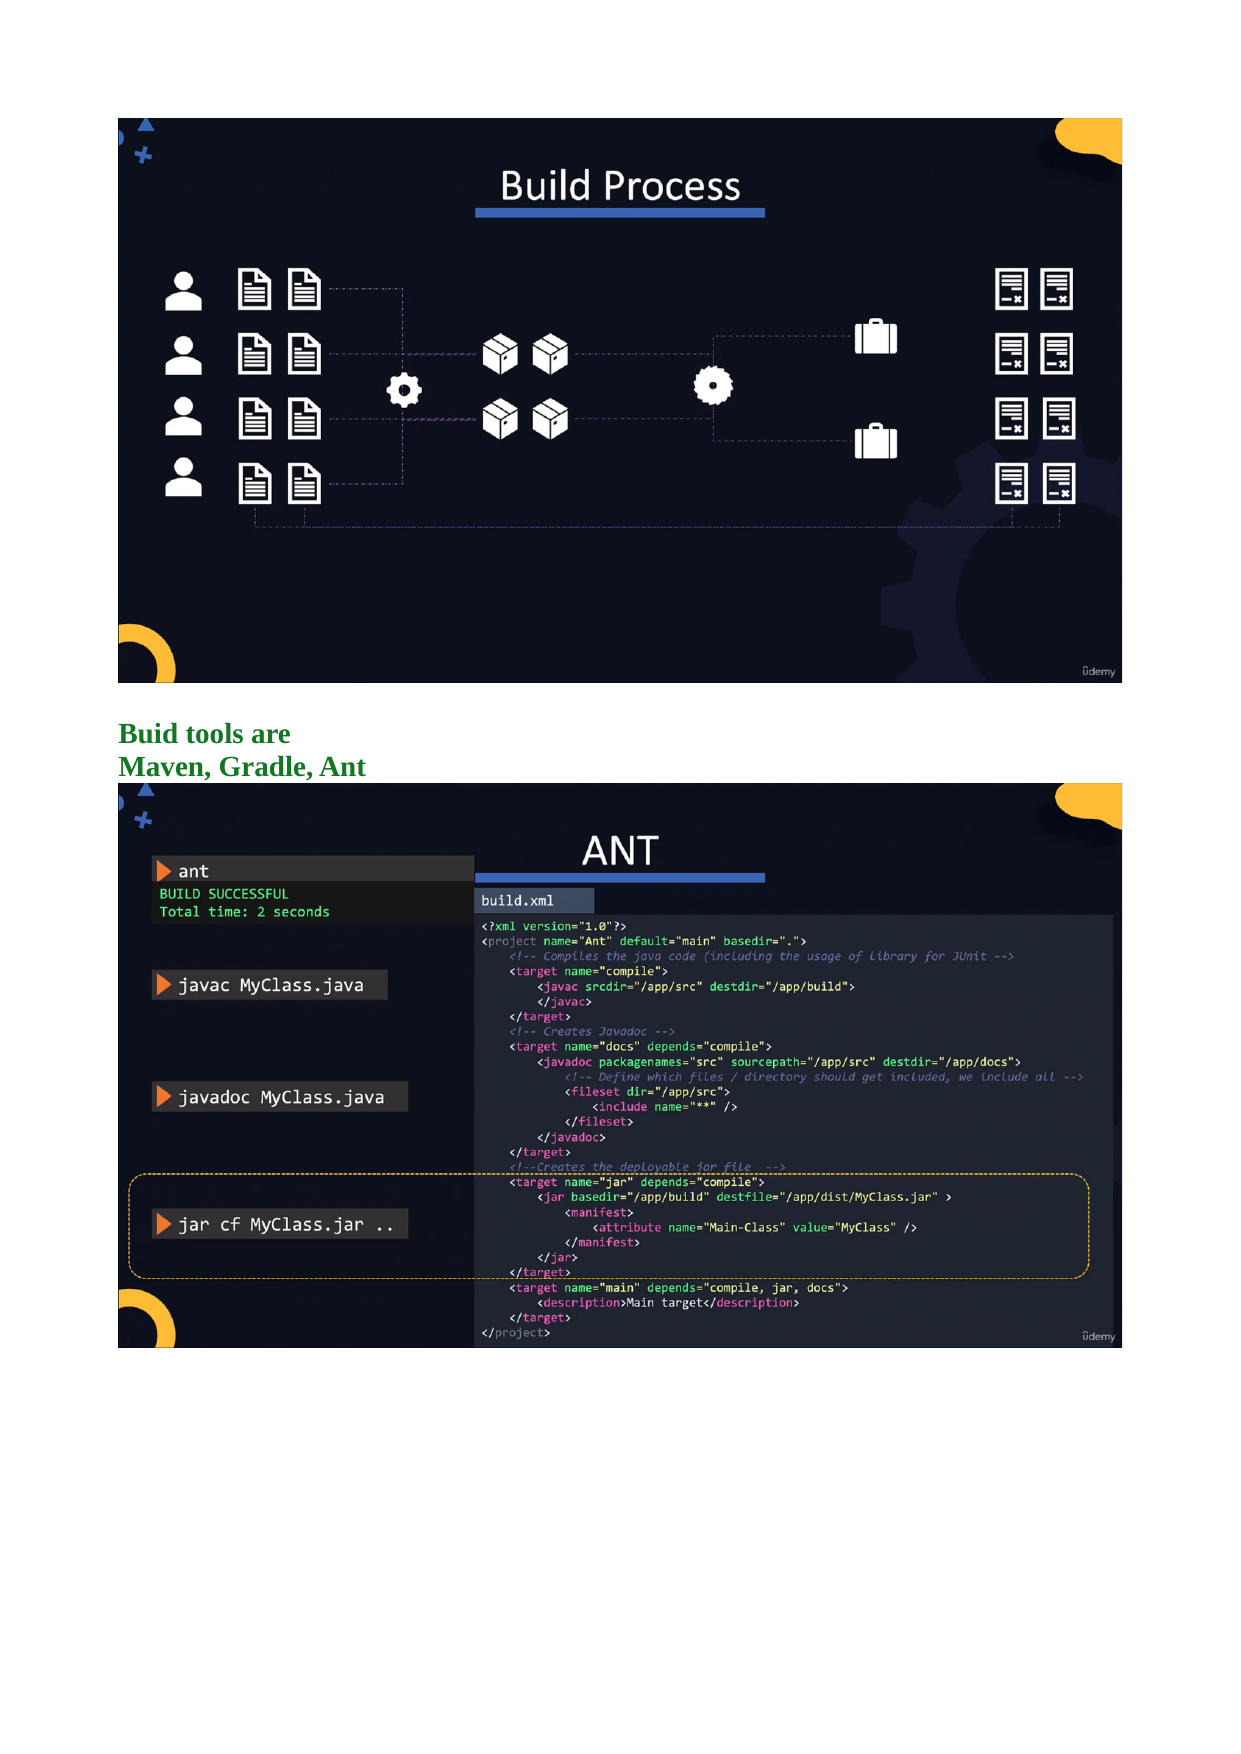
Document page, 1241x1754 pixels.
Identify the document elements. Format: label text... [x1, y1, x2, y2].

text Maven, Gradle, Ant [118, 749, 1122, 783]
text Buid tools are [118, 716, 1122, 749]
picture [118, 783, 1123, 1348]
picture [118, 118, 1123, 683]
